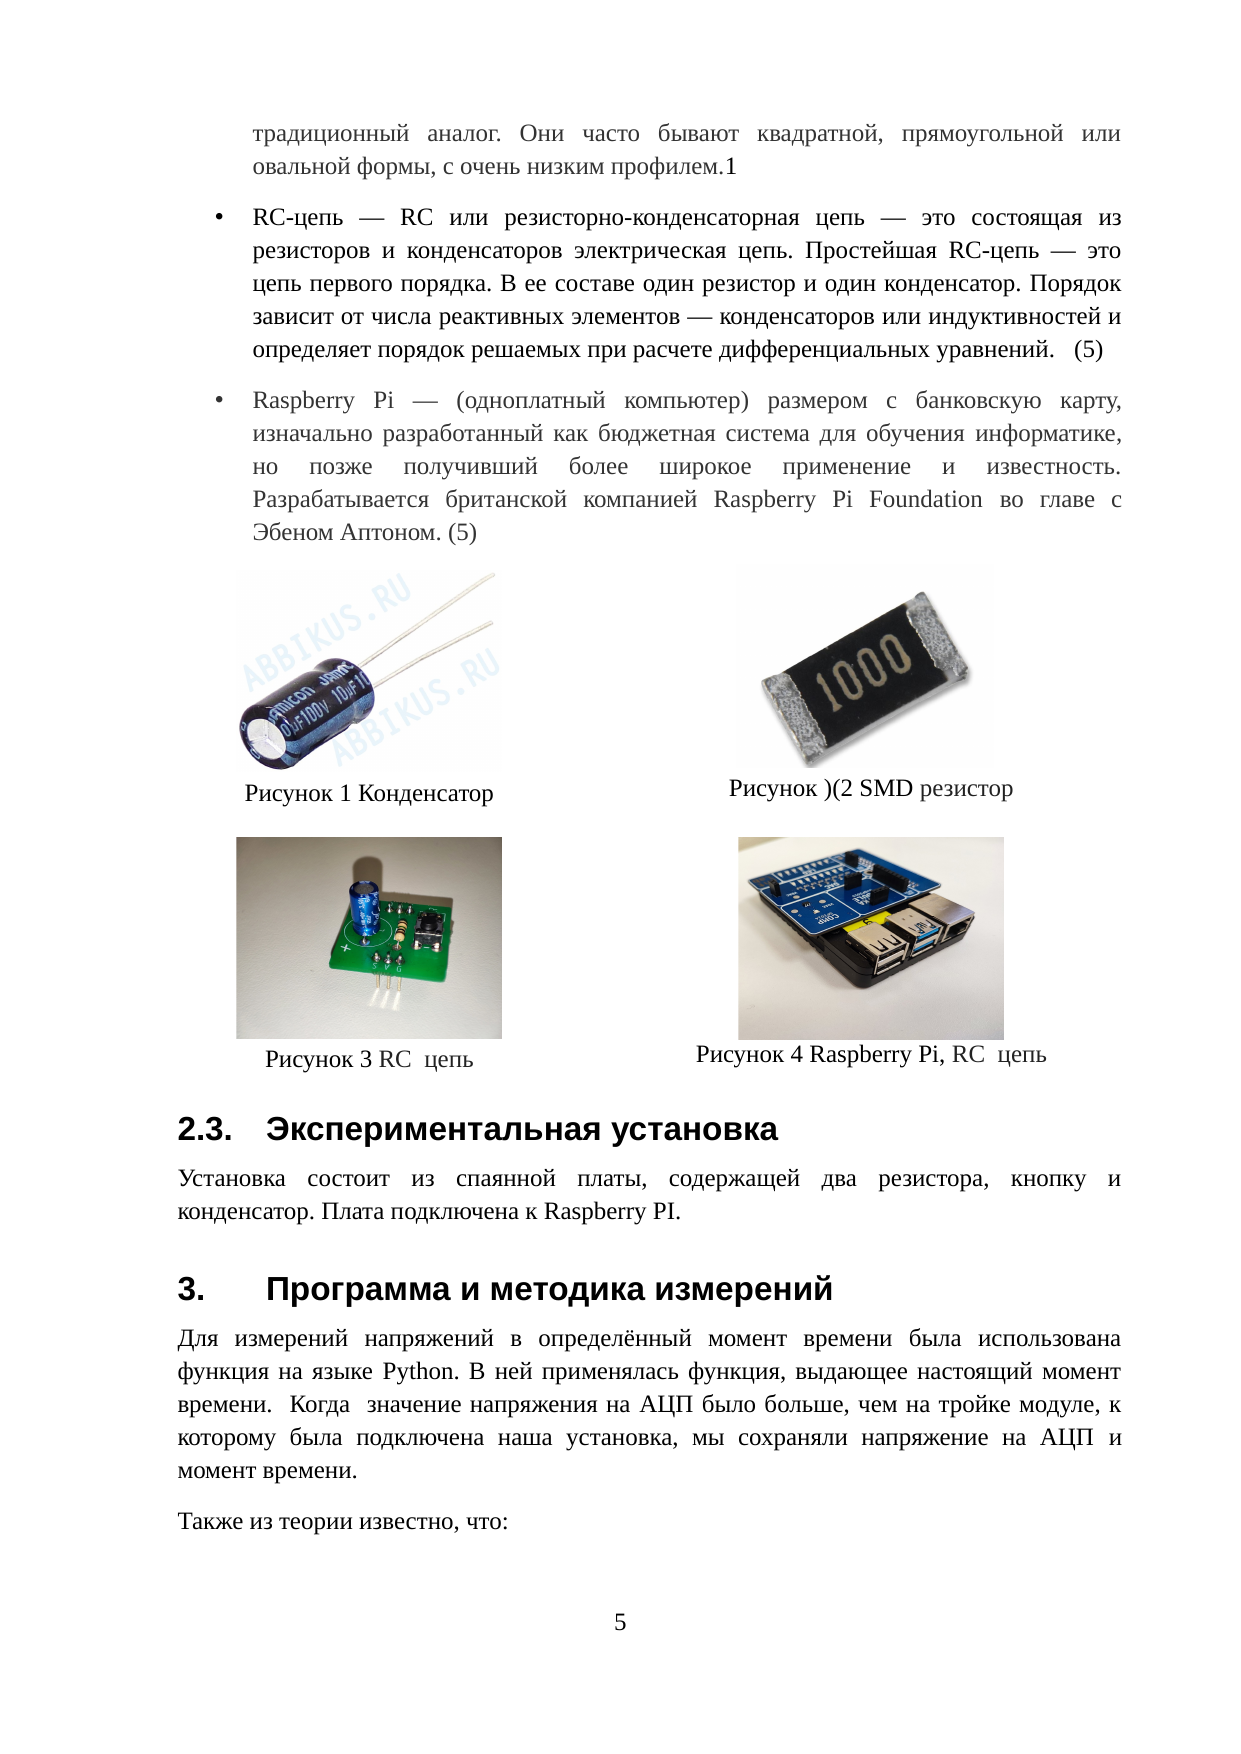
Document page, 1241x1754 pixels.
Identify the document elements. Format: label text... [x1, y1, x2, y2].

table_header Рисунок 1 Конденсатор [118, 565, 620, 837]
text Установка состоит из спаянной платы, содержащей два резистора, кнопку и конденсатор. Плата подключена к Raspberry PI. [177, 1163, 1122, 1225]
picture [735, 564, 987, 768]
table_cell Рисунок 4 Raspberry Pi, RC цепь [620, 837, 1122, 1079]
list RC-цепь — RC или резисторно-конденсаторная цепь — это состоящая из резисторов и конденсаторов электрическая цепь. Простейшая RC-цепь — это цепь первого порядка. В ее составе один резистор и один конденсатор. Порядок зависит от числа реактивных элементов — конденсаторов или индуктивностей и определяет порядок решаемых при расчете дифференциальных уравнений. (5) [215, 202, 1122, 363]
subtitle Экспериментальная установка [177, 1109, 1093, 1148]
list Raspberry Pi — (одноплатный компьютер) размером с банковскую карту, изначально разработанный как бюджетная система для обучения информатике, но позже получивший более широкое применение и известность. Разрабатывается британской компанией Raspberry Pi Foundation во главе с Эбеном Аптоном. (5) [215, 385, 1122, 546]
picture [236, 837, 502, 1039]
text Для измерений напряжений в определённый момент времени была использована функция на языке Python. В ней применялась функция, выдающее настоящий момент времени. Когда значение напряжения на АЦП было больше, чем на тройке модуле, к которому была подключена наша установка, мы сохраняли напряжение на АЦП и момент времени. [177, 1323, 1122, 1484]
picture [236, 570, 502, 772]
subtitle Программа и методика измерений [177, 1269, 1093, 1307]
table_cell Рисунок 3 RC цепь [118, 837, 620, 1079]
text Также из теории известно, что: [177, 1506, 1122, 1534]
table_header Рисунок )(2 SMD резистор [620, 565, 1122, 837]
list традиционный аналог. Они часто бывают квадратной, прямоугольной или овальной формы, с очень низким профилем.1 [215, 118, 1122, 180]
